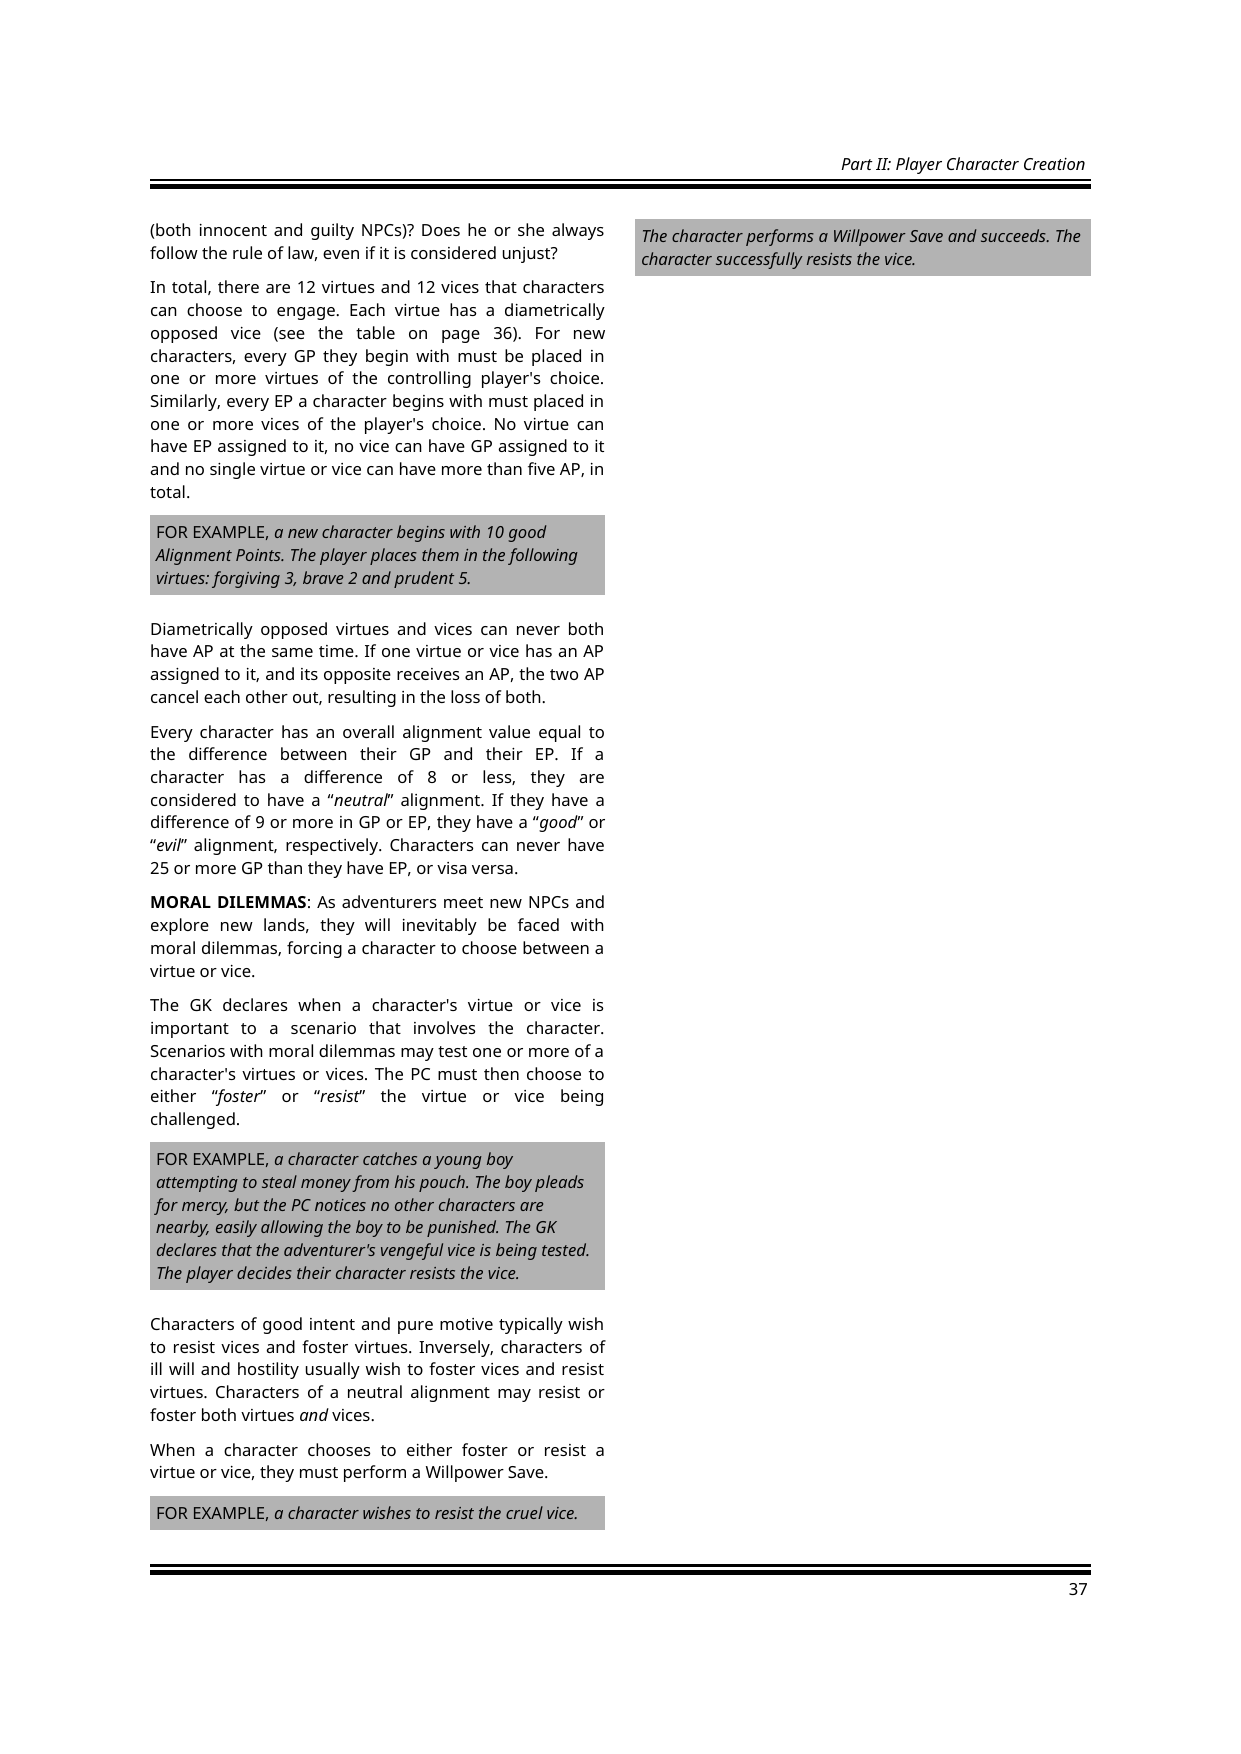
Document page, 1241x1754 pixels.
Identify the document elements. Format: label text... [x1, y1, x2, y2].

text (both innocent and guilty NPCs)? Does he or she always follow the rule of law, even if it is considered unjust? [150, 219, 605, 264]
text MORAL DILEMMAS: As adventurers meet new NPCs and explore new lands, they will inevitably be faced with moral dilemmas, forcing a character to choose between a virtue or vice. [150, 891, 605, 982]
text When a character chooses to either foster or resist a virtue or vice, they must perform a Willpower Save. [150, 1438, 605, 1483]
text In total, there are 12 virtues and 12 vices that characters can choose to engage. Each virtue has a diametrically opposed vice (see the table on page 29). For new characters, every GP they begin with must be placed in one or more virtues of the controlling player's choice. Similarly, every EP a character begins with must placed in one or more vices of the player's choice. No virtue can have EP assigned to it, no vice can have GP assigned to it and no single virtue or vice can have more than five AP, in total. [150, 276, 605, 503]
text Characters of good intent and pure motive typically wish to resist vices and foster virtues. Inversely, characters of ill will and hostility usually wish to foster vices and resist virtues. Characters of a neutral alignment may resist or foster both virtues and vices. [150, 1290, 605, 1426]
table_header The character performs a Willpower Save and succeeds. The character successfully resists the vice. [635, 219, 1091, 276]
text Diametrically opposed virtues and vices can never both have AP at the same time. If one virtue or vice has an AP assigned to it, and its opposite receives an AP, the two AP cancel each other out, resulting in the loss of both. [150, 595, 605, 708]
table_header FOR EXAMPLE, a new character begins with 10 good Alignment Points. The player places them in the following virtues: forgiving 3, brave 2 and prudent 5. [150, 515, 605, 595]
text The GK declares when a character's virtue or vice is important to a scenario that involves the character. Scenarios with moral dilemmas may test one or more of a character's virtues or vices. The PC must then choose to either “foster” or “resist” the virtue or vice being challenged. [150, 994, 605, 1130]
table_header FOR EXAMPLE, a character catches a young boy attempting to steal money from his pouch. The boy pleads for mercy, but the PC notices no other characters are nearby, easily allowing the boy to be punished. The GK declares that the adventurer's vengeful vice is being tested. The player decides their character resists the vice. [150, 1142, 605, 1290]
text Every character has an overall alignment value equal to the difference between their GP and their EP. If a character has a difference of 8 or less, they are considered to have a “neutral” alignment. If they have a difference of 9 or more in GP or EP, they have a “good” or “evil” alignment, respectively. Characters can never have 25 or more GP than they have EP, or visa versa. [150, 720, 605, 879]
table_header FOR EXAMPLE, a character wishes to resist the cruel vice. [150, 1496, 605, 1530]
